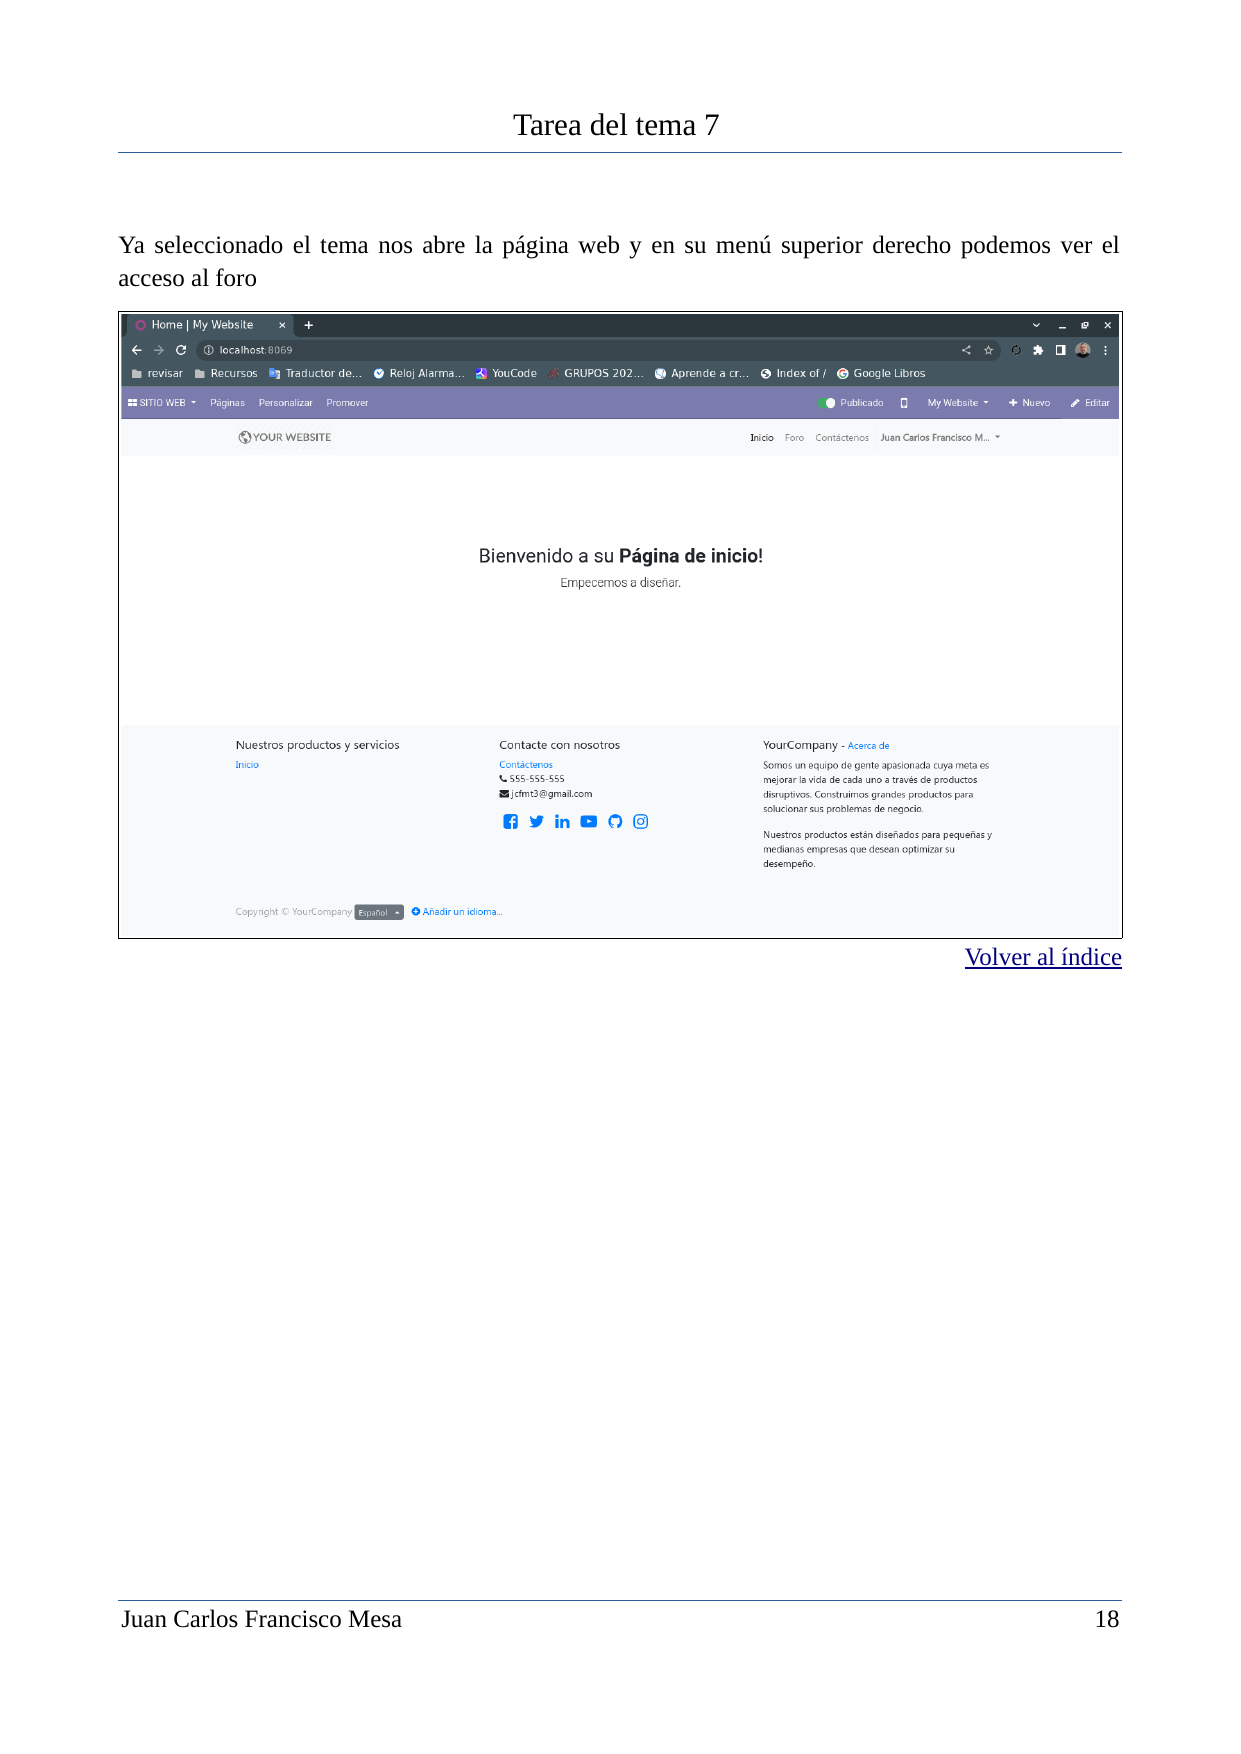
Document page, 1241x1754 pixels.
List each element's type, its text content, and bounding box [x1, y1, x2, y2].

text Ya seleccionado el tema nos abre la página web y en su menú superior derecho podemos ver el acceso al foro [118, 230, 1122, 292]
text [119, 312, 1122, 938]
picture [121, 314, 1119, 936]
text Volver al índice [118, 939, 1122, 971]
